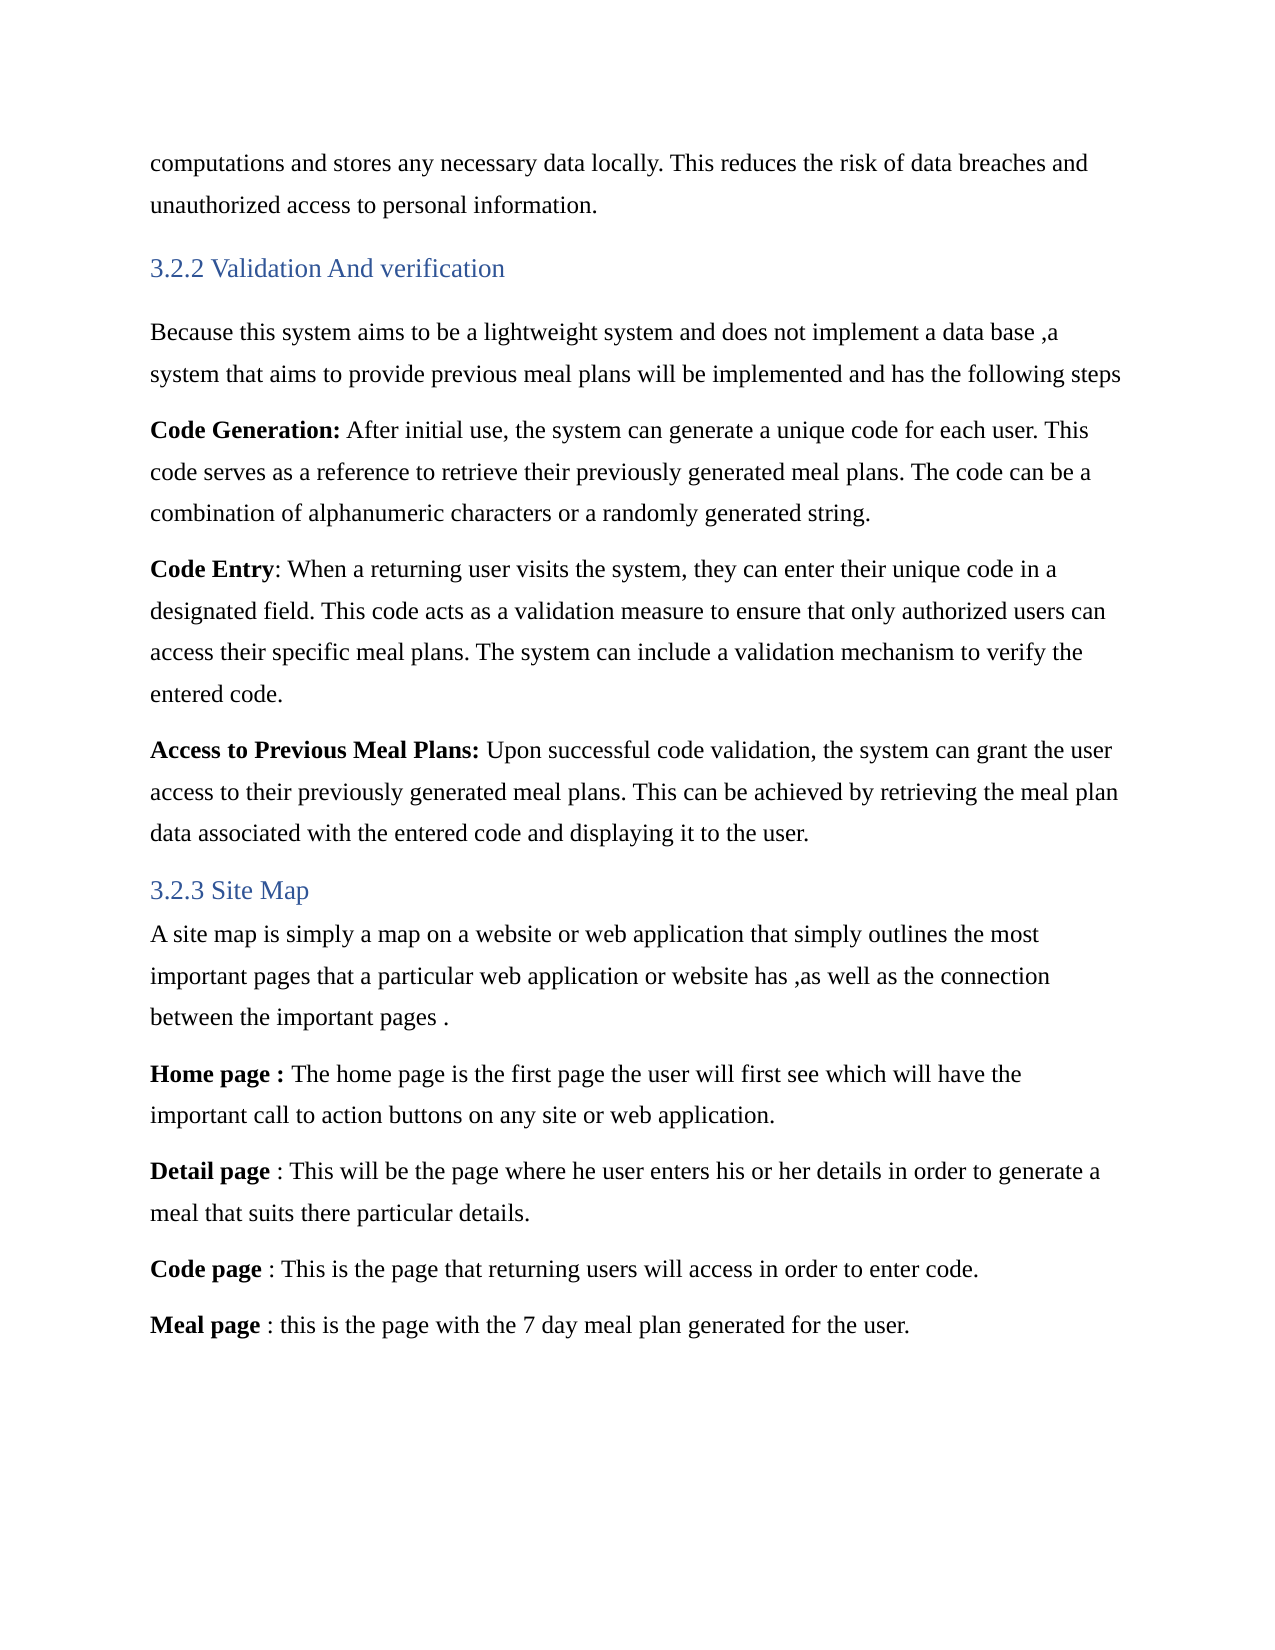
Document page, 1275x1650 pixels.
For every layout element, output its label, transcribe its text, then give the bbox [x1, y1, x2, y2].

subtitle 3.2.2 Validation And verification [150, 253, 1125, 283]
list Code Generation: After initial use, the system can generate a unique code for each user. This code serves as a reference to retrieve their previously generated meal plans. The code can be a combination of alphanumeric characters or a randomly generated string. [150, 416, 1125, 527]
list computations and stores any necessary data locally. This reduces the risk of data breaches and unauthorized access to personal information. [150, 149, 1125, 218]
list Code page : This is the page that returning users will access in order to enter code. [150, 1255, 1125, 1283]
list Code Entry: When a returning user visits the system, they can enter their unique code in a designated field. This code acts as a validation measure to ensure that only authorized users can access their specific meal plans. The system can include a validation mechanism to verify the entered code. [150, 555, 1125, 708]
subtitle 3.2.3 Site Map [150, 875, 1125, 905]
list A site map is simply a map on a website or web application that simply outlines the most important pages that a particular web application or website has ,as well as the connection between the important pages . [150, 920, 1125, 1031]
list Detail page : This will be the page where he user enters his or her details in order to generate a meal that suits there particular details. [150, 1157, 1125, 1227]
list Meal page : this is the page with the 7 day meal plan generated for the user. [150, 1311, 1125, 1339]
list Because this system aims to be a lightweight system and does not implement a data base ,a system that aims to provide previous meal plans will be implemented and has the following steps [150, 318, 1125, 388]
list Home page : The home page is the first page the user will first see which will have the important call to action buttons on any site or web application. [150, 1060, 1125, 1129]
list Access to Previous Meal Plans: Upon successful code validation, the system can grant the user access to their previously generated meal plans. This can be achieved by retrieving the meal plan data associated with the entered code and displaying it to the user. [150, 736, 1125, 847]
